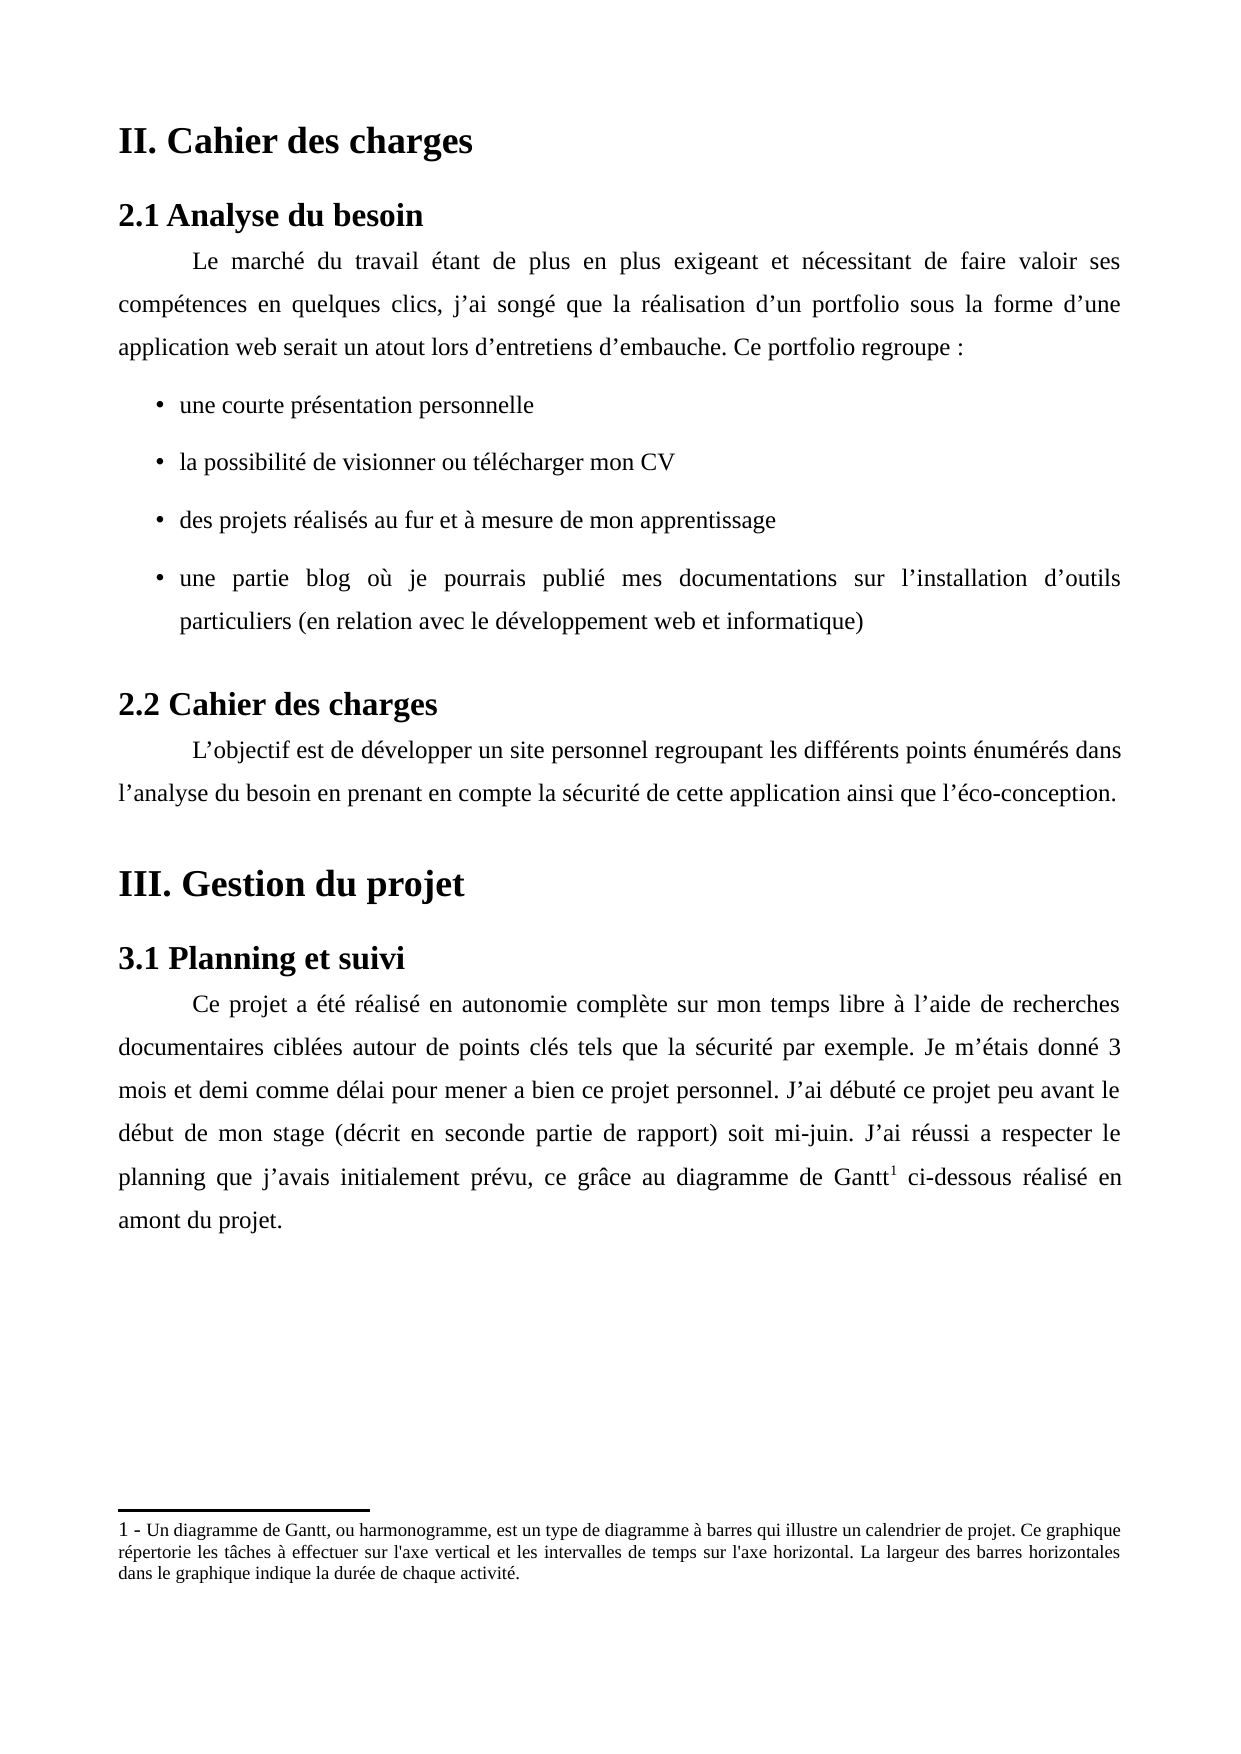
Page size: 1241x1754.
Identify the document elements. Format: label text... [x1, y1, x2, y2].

subtitle II. Cahier des charges [118, 118, 1122, 162]
subtitle 2.2 Cahier des charges [118, 684, 1122, 723]
list des projets réalisés au fur et à mesure de mon apprentissage [156, 505, 1122, 534]
text L’objectif est de développer un site personnel regroupant les différents points énumérés dans l’analyse du besoin en prenant en compte la sécurité de cette application ainsi que l’éco-conception. [118, 735, 1122, 807]
subtitle 3.1 Planning et suivi [118, 938, 1122, 977]
list une partie blog où je pourrais publié mes documentations sur l’installation d’outils particuliers (en relation avec le développement web et informatique) [156, 563, 1122, 635]
text - Un diagramme de Gantt, ou harmonogramme, est un type de diagramme à barres qui illustre un calendrier de projet. Ce graphique répertorie les tâches à effectuer sur l'axe vertical et les intervalles de temps sur l'axe horizontal. La largeur des barres horizontales dans le graphique indique la durée de chaque activité. [118, 1517, 1122, 1584]
text Ce projet a été réalisé en autonomie complète sur mon temps libre à l’aide de recherches documentaires ciblées autour de points clés tels que la sécurité par exemple. Je m’étais donné 3 mois et demi comme délai pour mener a bien ce projet personnel. J’ai débuté ce projet peu avant le début de mon stage (décrit en seconde partie de rapport) soit mi-juin. J’ai réussi a respecter le planning que j’avais initialement prévu, ce grâce au diagramme de Gantt ci-dessous réalisé en amont du projet. [118, 989, 1122, 1233]
list une courte présentation personnelle [156, 390, 1122, 418]
text Le marché du travail étant de plus en plus exigeant et nécessitant de faire valoir ses compétences en quelques clics, j’ai songé que la réalisation d’un portfolio sous la forme d’une application web serait un atout lors d’entretiens d’embauche. Ce portfolio regroupe : [118, 246, 1122, 361]
list la possibilité de visionner ou télécharger mon CV [156, 447, 1122, 476]
subtitle 2.1 Analyse du besoin [118, 195, 1122, 233]
subtitle III. Gestion du projet [118, 861, 1122, 905]
